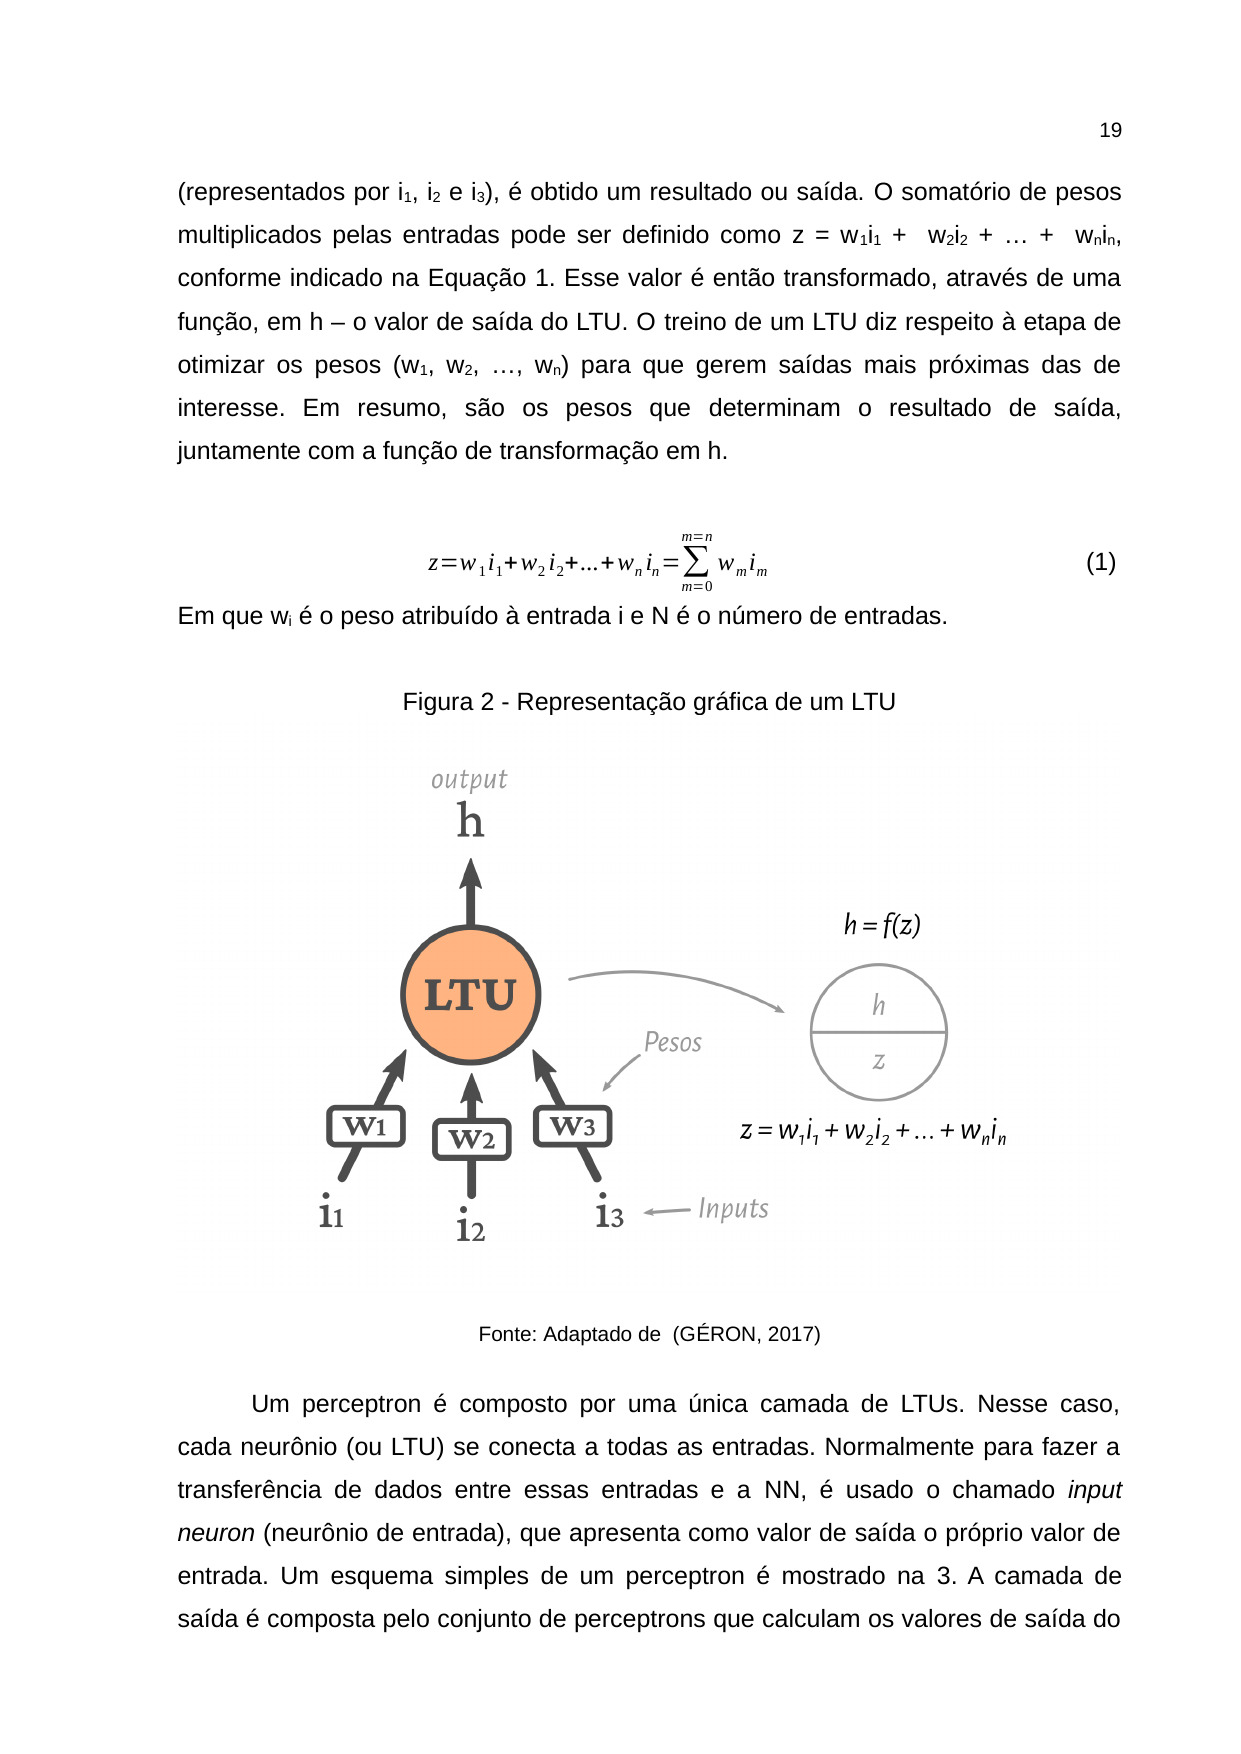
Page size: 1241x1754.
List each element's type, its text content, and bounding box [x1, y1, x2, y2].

text Um LTU soma os valores de entrada ponderados por pesos (weights) e aplica uma função para gerar a saída a partir dessa soma. O esquema de funcionamento de um LTU simples é mostrado na Figura 2. A partir de uma série de dados de entrada (representados por i1, i2 e i3), é obtido um resultado ou saída. O somatório de pesos multiplicados pelas entradas pode ser definido como z = w1i1 + w2i2 + … + wnin, conforme indicado na Equação 1. Esse valor é então transformado, através de uma função, em h – o valor de saída do LTU. O treino de um LTU diz respeito à etapa de otimizar os pesos (w1, w2, …, wn) para que gerem saídas mais próximas das de interesse. Em resumo, são os pesos que determinam o resultado de saída, juntamente com a função de transformação em h. [177, 177, 1122, 464]
picture [177, 715, 1123, 1293]
text Um perceptron é composto por uma única camada de LTUs. Nesse caso, cada neurônio (ou LTU) se conecta a todas as entradas. Normalmente para fazer a transferência de dados entre essas entradas e a NN, é usado o chamado input neuron (neurônio de entrada), que apresenta como valor de saída o próprio valor de entrada. Um esquema simples de um perceptron é mostrado na Figura 3. A camada de saída é composta pelo conjunto de perceptrons que calculam os valores de saída do sistema. Dentre os neurônios de entrada, alguns podem ser um bias neuron, isto é: um valor constante, capaz de efetivamente permitir a linearização do modelo. Por exemplo, em uma equação do tipo y = a*x + b, o bias faria um papel semelhante ao do termo “b” de deslocar a reta sem mudar a inclinação. [177, 1389, 1122, 1633]
table_header [177, 522, 1017, 601]
table_header (1) [1017, 522, 1122, 601]
text Fonte: Adaptado de (GÉRON, 2017) [177, 1322, 1122, 1346]
text Em que wi é o peso atribuído à entrada i e N é o número de entradas. [177, 601, 1122, 629]
text Figura 2 - Representação gráfica de um LTU [177, 687, 1122, 715]
